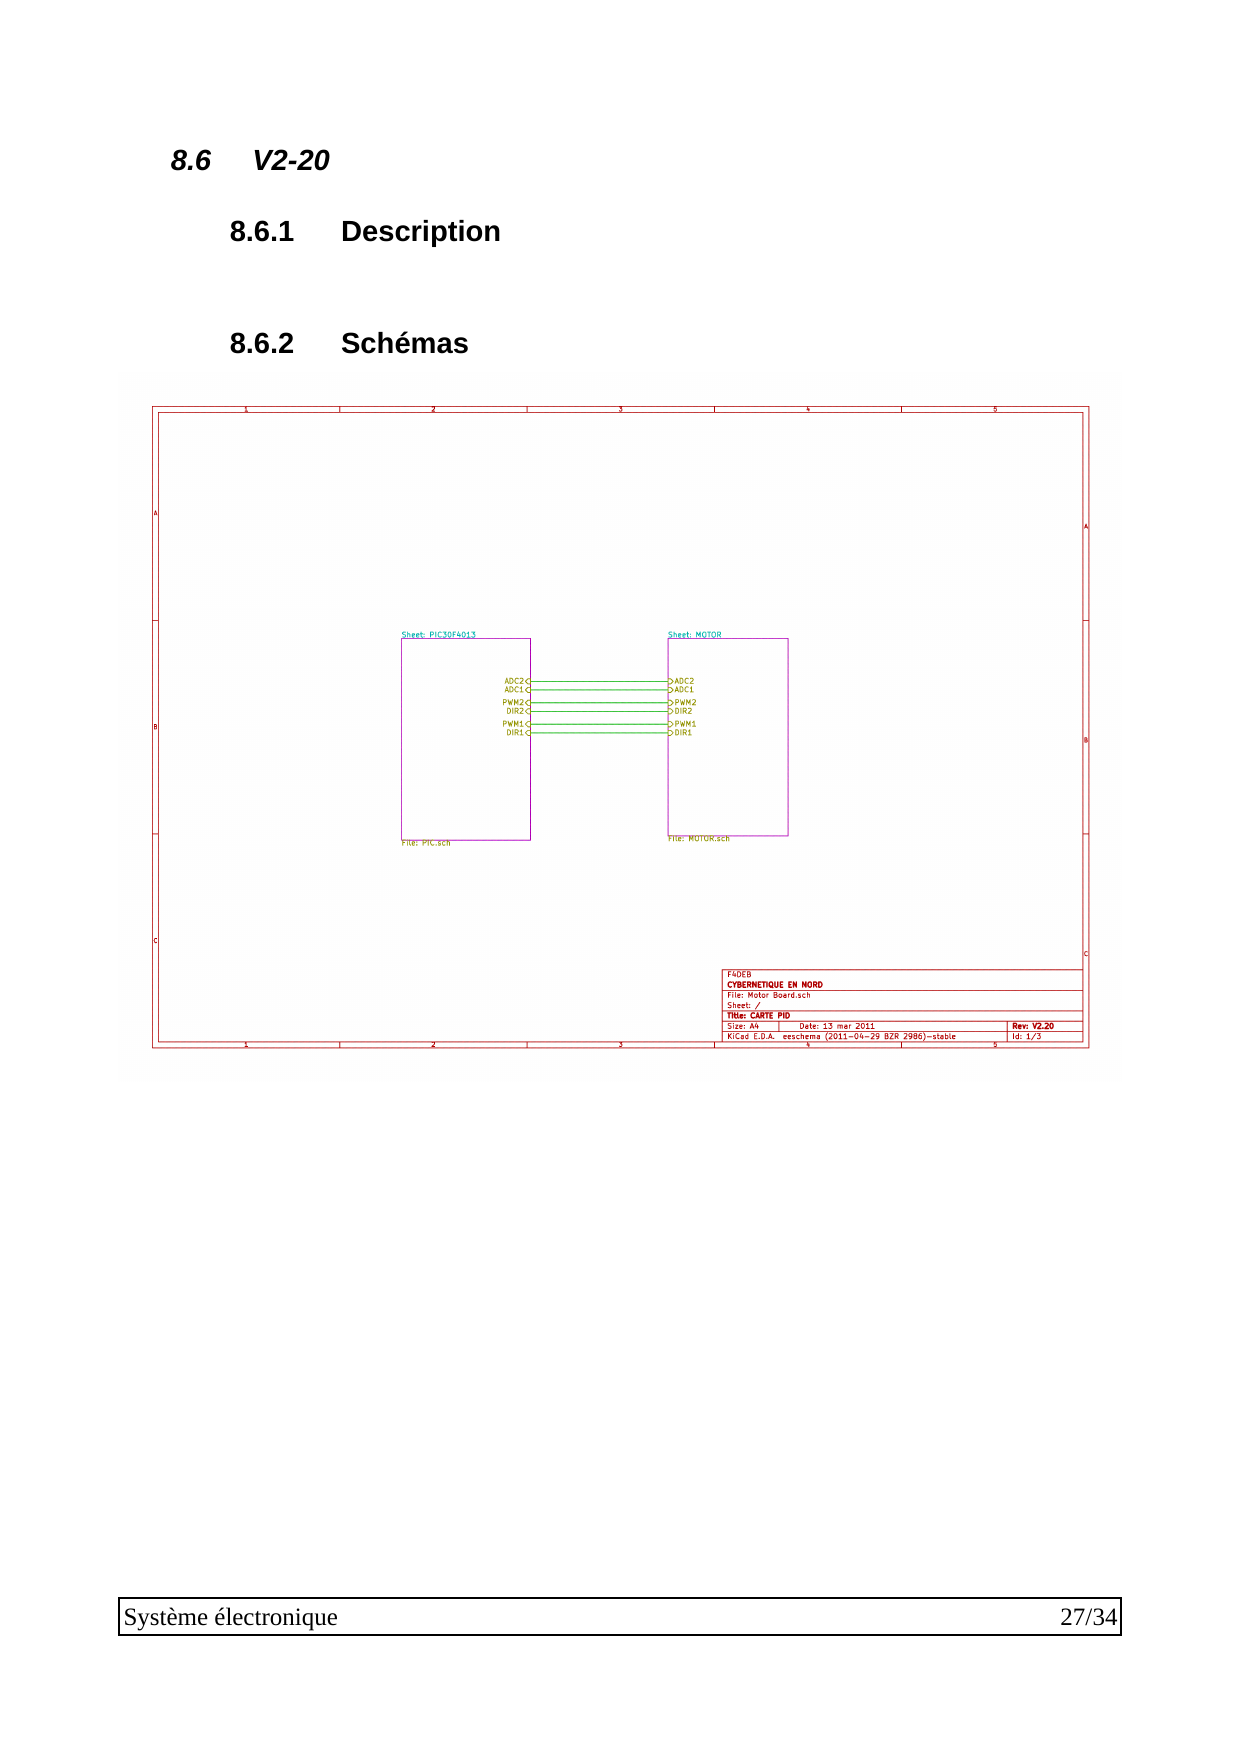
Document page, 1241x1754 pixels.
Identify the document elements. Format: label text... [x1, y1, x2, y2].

subtitle Schémas [193, 326, 1122, 360]
subtitle V2-20 [162, 143, 1122, 177]
picture [118, 372, 1123, 1082]
subtitle Description [193, 214, 1122, 248]
